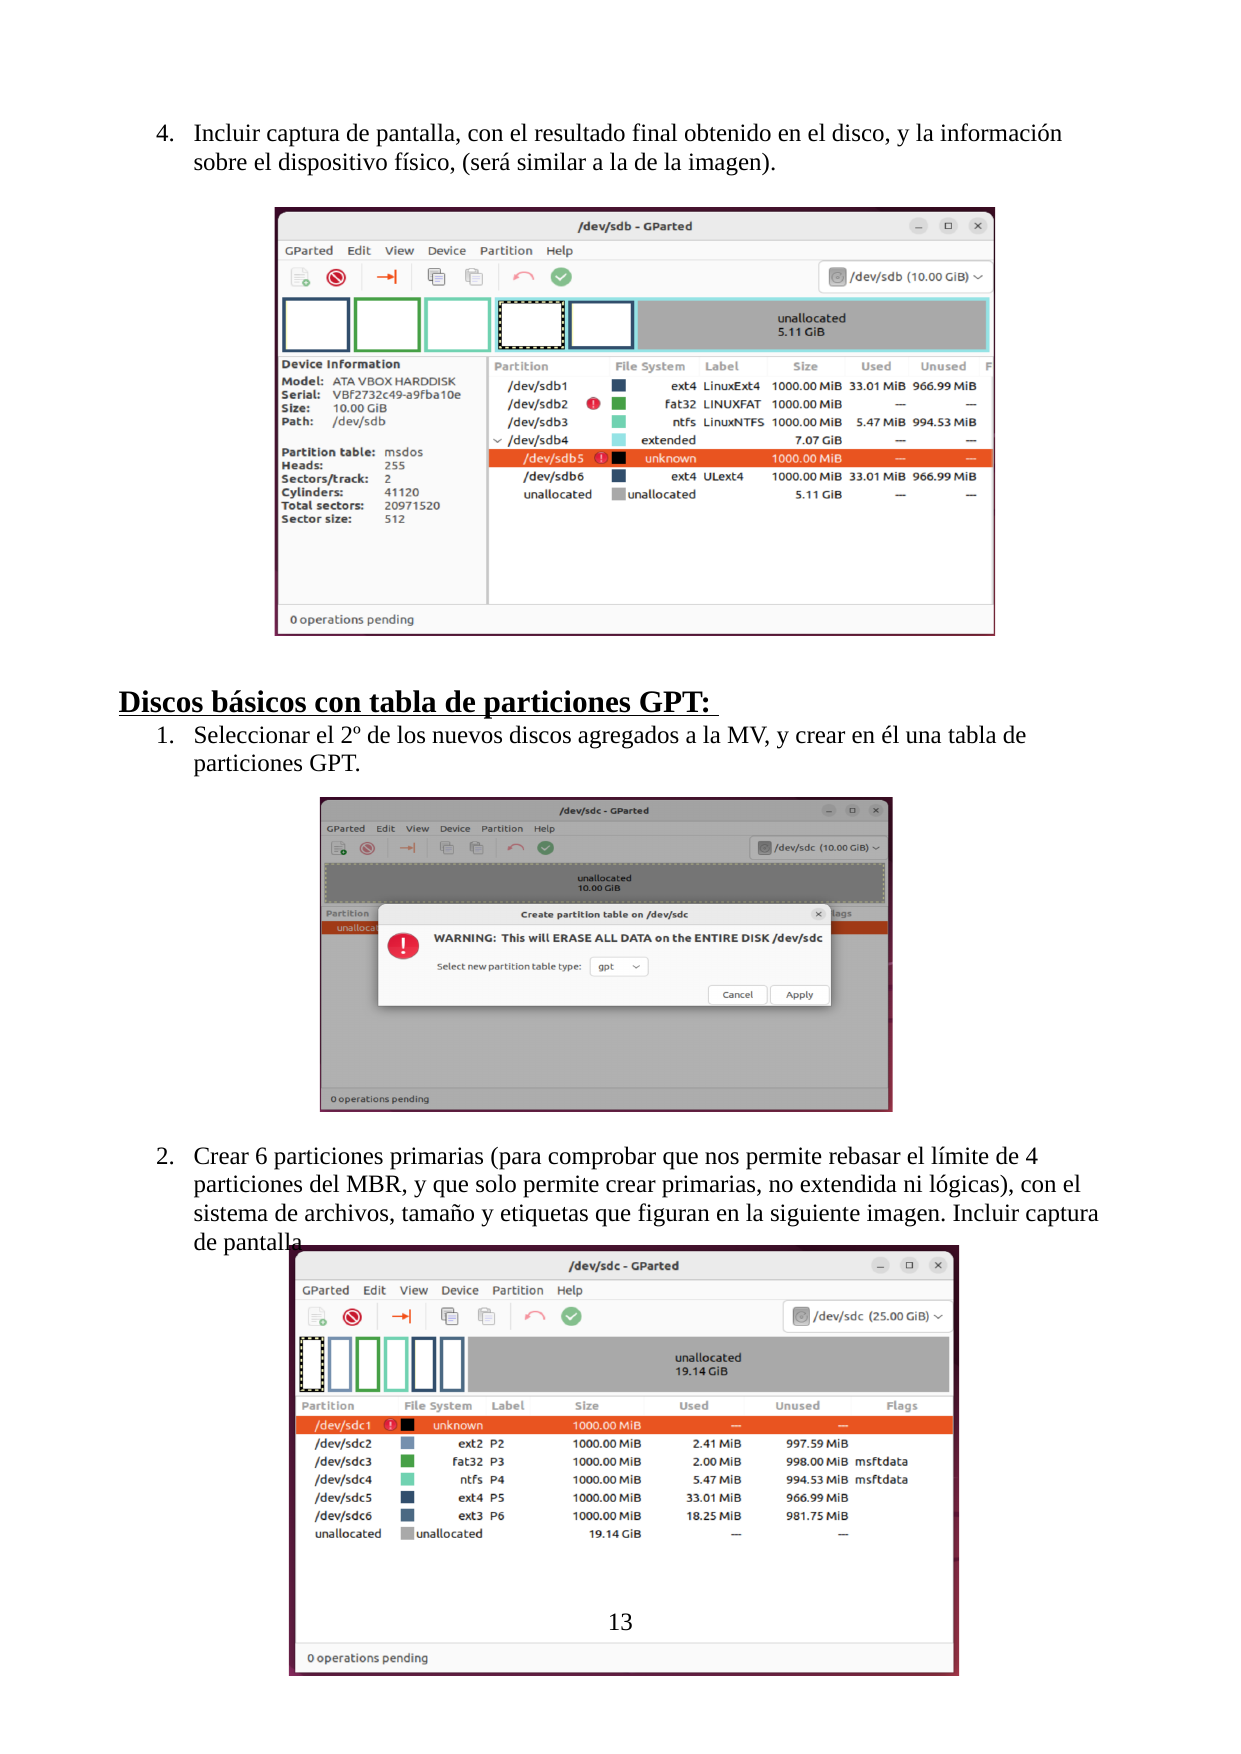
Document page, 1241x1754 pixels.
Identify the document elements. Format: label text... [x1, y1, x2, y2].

list Seleccionar el 2º de los nuevos discos agregados a la MV, y crear en él una tabla de particiones GPT. [156, 720, 1122, 777]
picture [288, 1245, 960, 1676]
list Crear 6 particiones primarias (para comprobar que nos permite rebasar el límite de 4 particiones del MBR, y que solo permite crear primarias, no extendida ni lógicas), con el sistema de archivos, tamaño y etiquetas que figuran en la siguiente imagen. Incluir captura de pantalla [156, 1141, 1122, 1256]
list Incluir captura de pantalla, con el resultado final obtenido en el disco, y la información sobre el dispositivo físico, (será similar a la de la imagen). [156, 118, 1122, 176]
picture [319, 797, 893, 1112]
text Discos básicos con tabla de particiones GPT: [118, 684, 1122, 720]
picture [274, 207, 996, 636]
